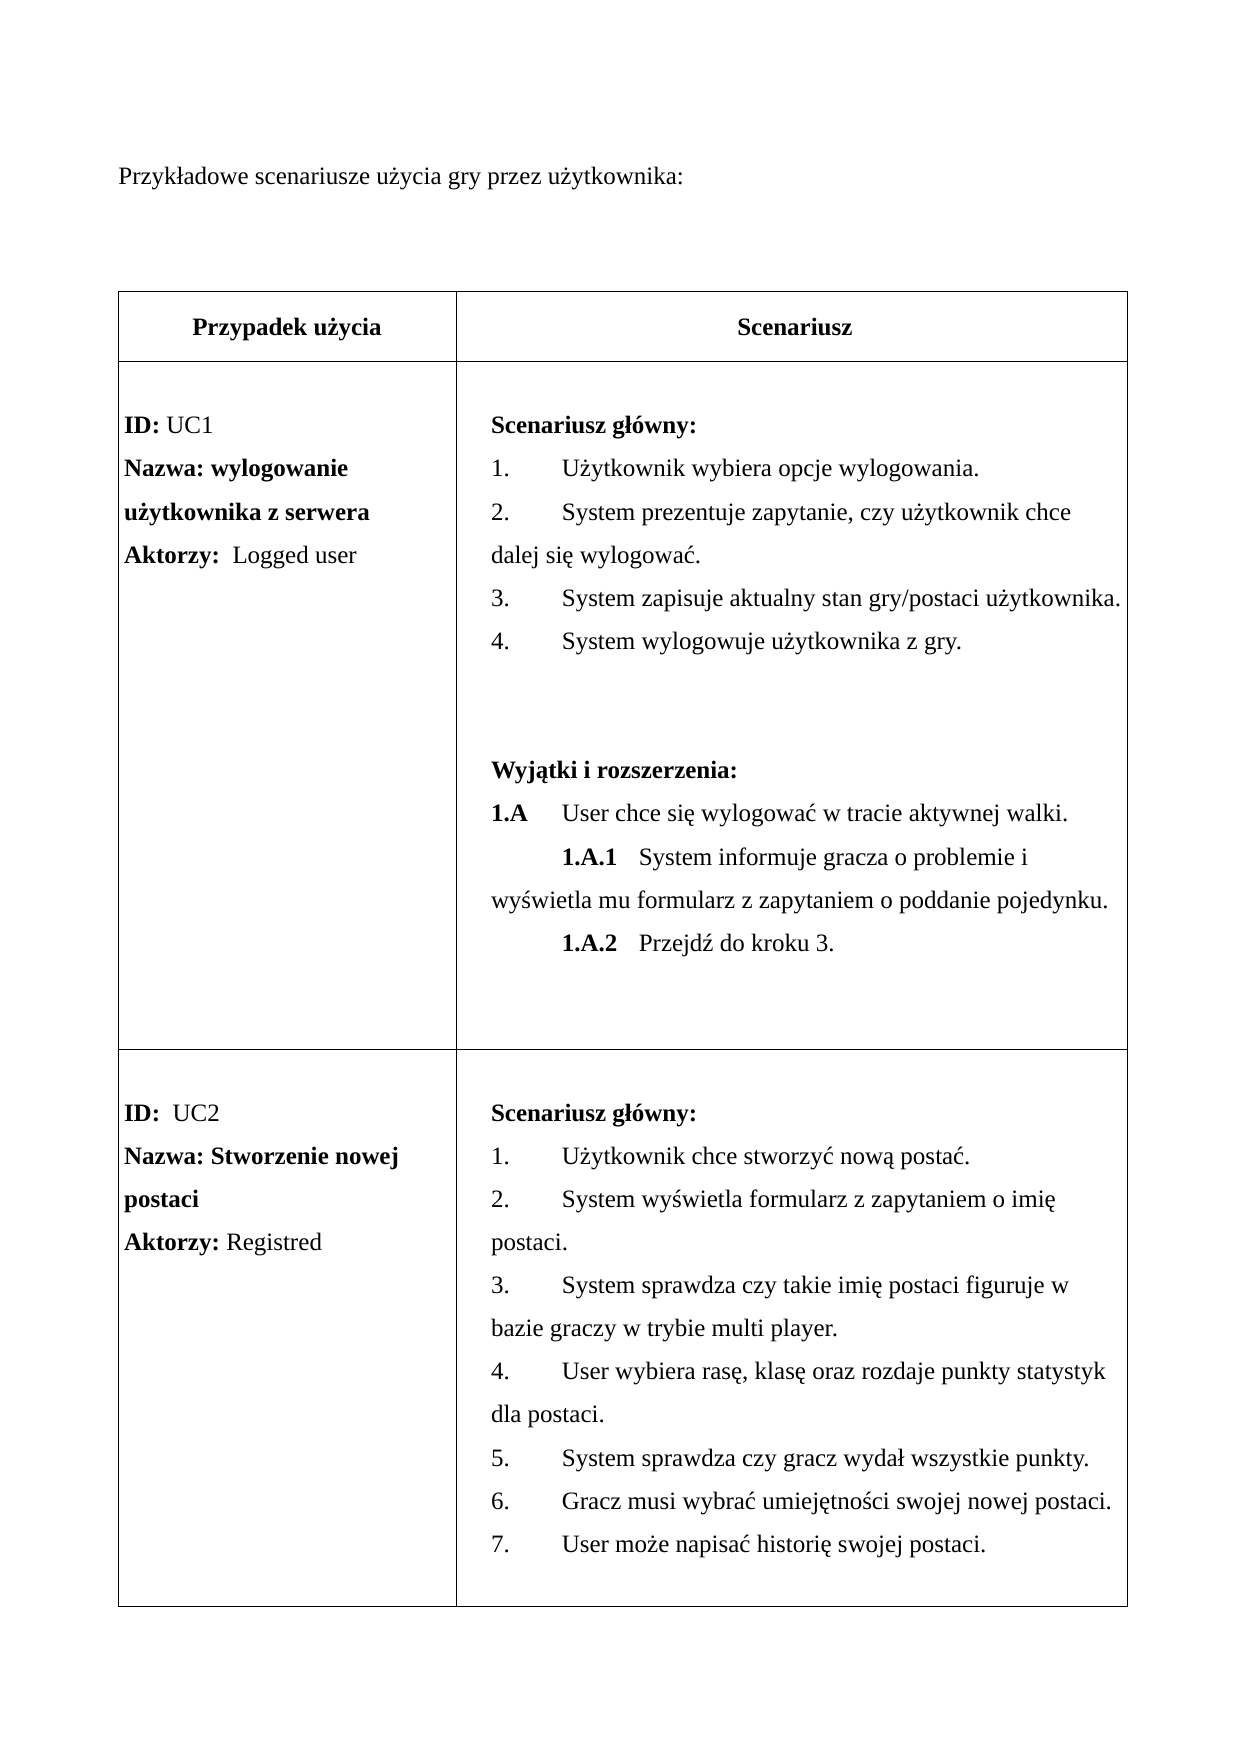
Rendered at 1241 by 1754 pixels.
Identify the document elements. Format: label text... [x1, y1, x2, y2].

table_cell Scenariusz główny: Użytkownik wybiera opcje wylogowania. System prezentuje zapytanie, czy użytkownik chce dalej się wylogować. System zapisuje aktualny stan gry/postaci użytkownika. System wylogowuje użytkownika z gry. Wyjątki i rozszerzenia: 1.A User chce się wylogować w tracie aktywnej walki. 1.A.1 System informuje gracza o problemie i wyświetla mu formularz z zapytaniem o poddanie pojedynku. 1.A.2 Przejdź do kroku 3. [457, 362, 1127, 1049]
table_header Przypadek użycia [119, 292, 456, 361]
table_cell Scenariusz główny: Użytkownik chce stworzyć nową postać. System wyświetla formularz z zapytaniem o imię postaci. System sprawdza czy takie imię postaci figuruje w bazie graczy w trybie multi player. User wybiera rasę, klasę oraz rozdaje punkty statystyk dla postaci. System sprawdza czy gracz wydał wszystkie punkty. Gracz musi wybrać umiejętności swojej nowej postaci. User może napisać historię swojej postaci. [457, 1050, 1127, 1606]
text Przykładowe scenariusze użycia gry przez użytkownika: [118, 161, 1122, 190]
table_cell ID: UC1 Nazwa: wylogowanie użytkownika z serwera Aktorzy: Logged user [119, 362, 456, 1049]
table_cell ID: UC2 Nazwa: Stworzenie nowej postaci Aktorzy: Registred [119, 1050, 456, 1606]
table_header Scenariusz [457, 292, 1127, 361]
